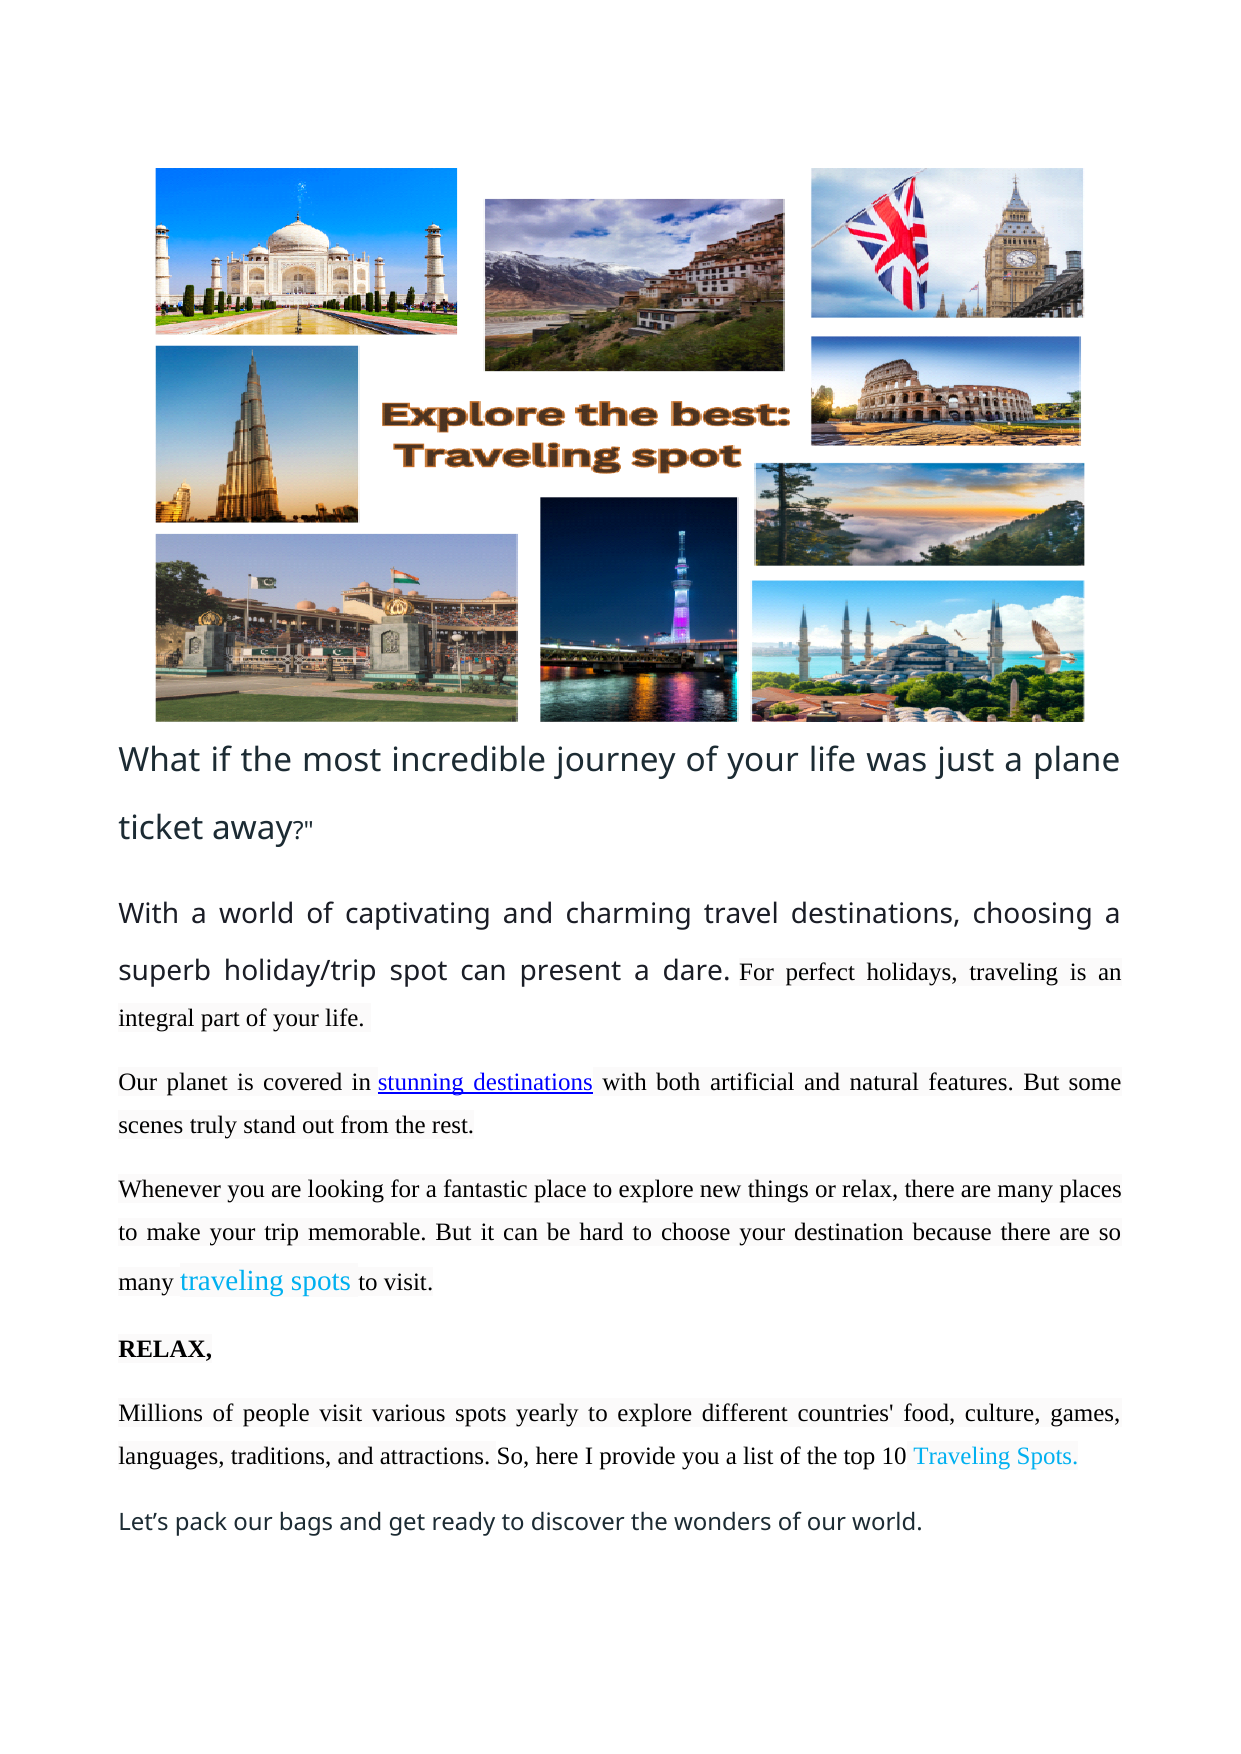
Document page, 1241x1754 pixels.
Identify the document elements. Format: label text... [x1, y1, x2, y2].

text With a world of captivating and charming travel destinations, choosing a superb holiday/trip spot can present a dare. For perfect holidays, traveling is an integral part of your life. [118, 893, 1122, 1032]
text Whenever you are looking for a fantastic place to explore new things or relax, there are many places to make your trip memorable. But it can be hard to choose your destination because there are so many traveling spots to visit. [118, 1174, 1122, 1297]
text Relax, [118, 1334, 1122, 1363]
text Let’s pack our bags and get ready to discover the wonders of our world. [118, 1505, 1122, 1538]
text Our planet is covered in stunning destinations with both artificial and natural features. But some scenes truly stand out from the rest. [118, 1067, 1122, 1139]
text What if the most incredible journey of your life was just a plane ticket away?" [118, 736, 1122, 849]
text Millions of people visit various spots yearly to explore different countries' food, culture, games, languages, traditions, and attractions. So, here I provide you a list of the top 10 Traveling Spots. [118, 1398, 1122, 1470]
